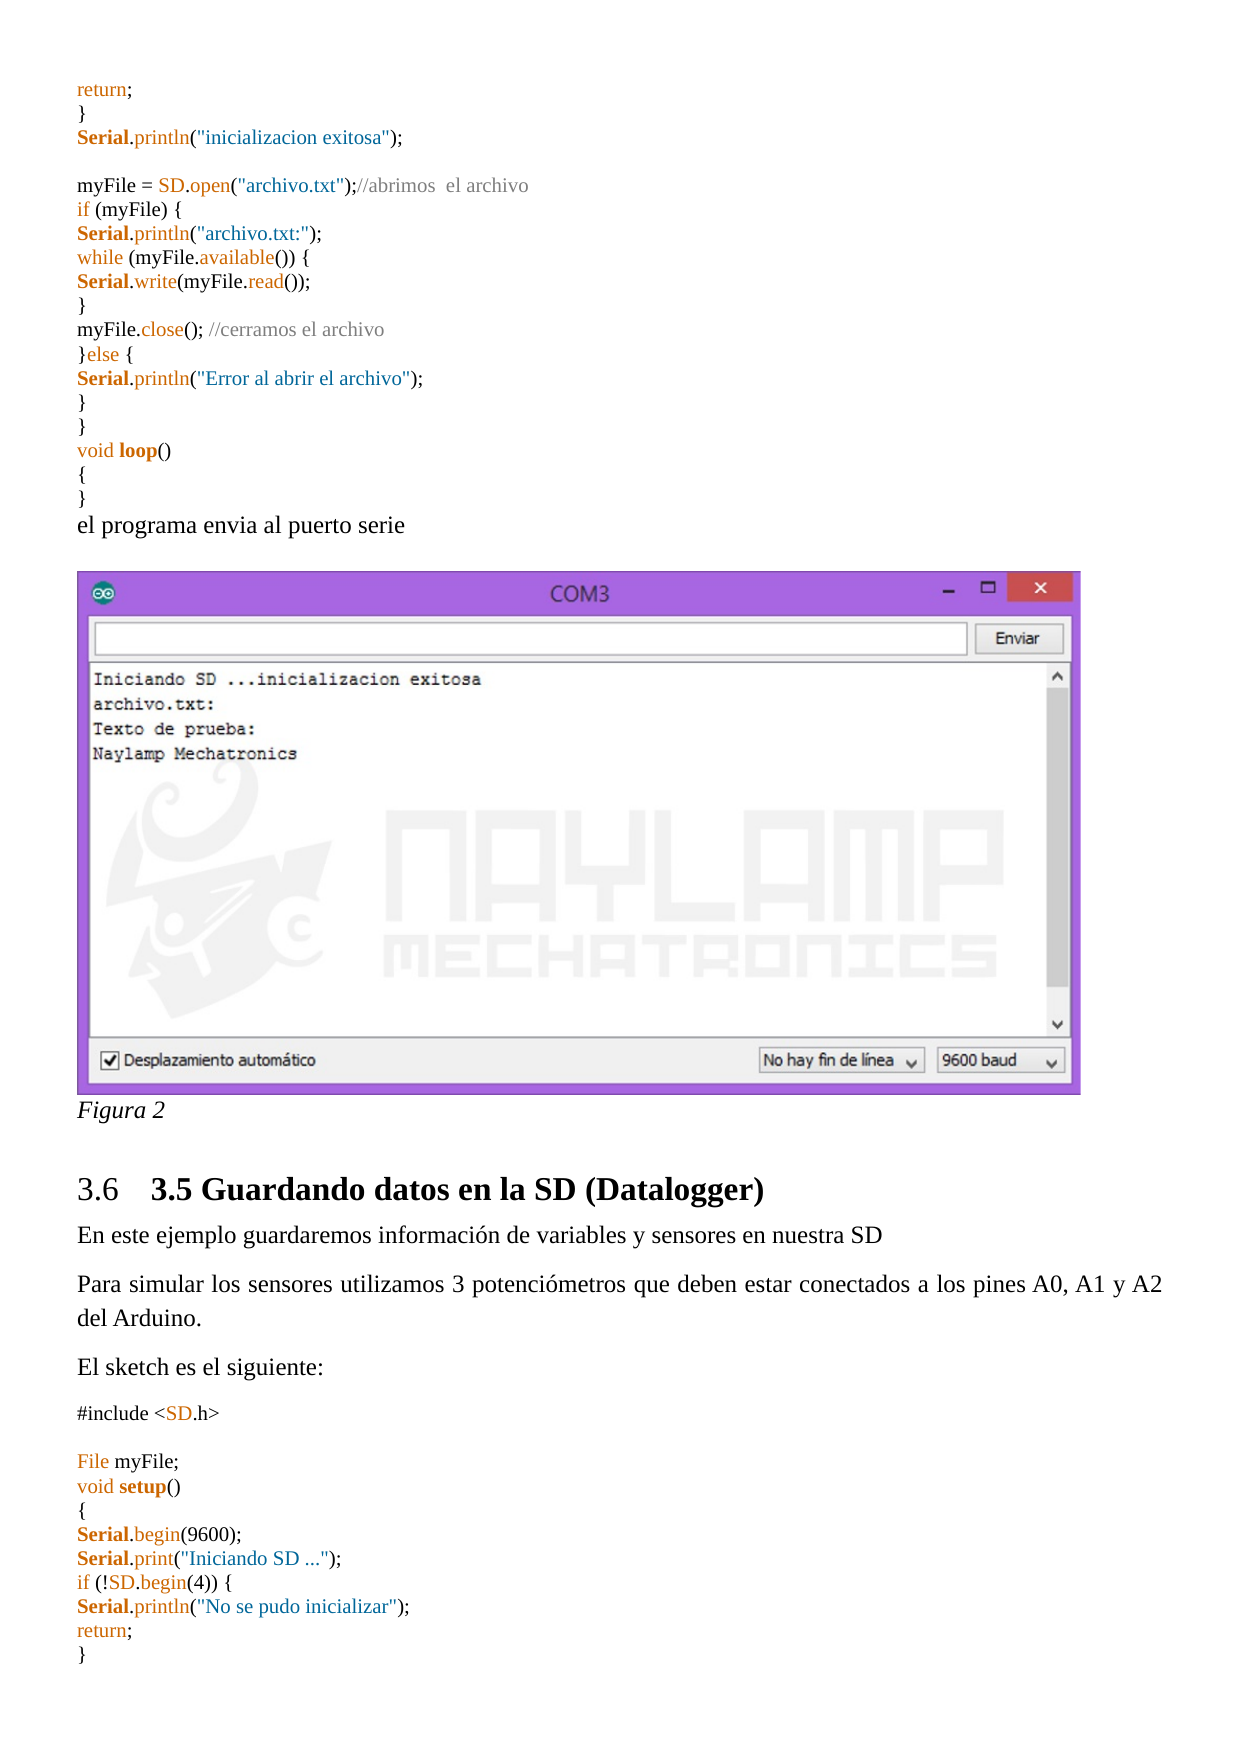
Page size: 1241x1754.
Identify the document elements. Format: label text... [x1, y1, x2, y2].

picture [206, 1602, 210, 1613]
text { [77, 462, 1163, 486]
text }else { [77, 341, 1163, 366]
text El sketch es el siguiente: [77, 1352, 1163, 1381]
text void loop() [77, 438, 1163, 462]
text #include <SD.h> [77, 1401, 1163, 1425]
picture [214, 230, 221, 238]
text { [77, 1498, 1163, 1522]
text Para simular los sensores utilizamos 3 potenciómetros que deben estar conectados a los pines A0, A1 y A2 del Arduino. [77, 1269, 1163, 1332]
text void setup() [77, 1473, 1163, 1498]
text } [77, 101, 1163, 125]
text el programa envia al puerto serie [77, 510, 1163, 539]
text if (!SD.begin(4)) { [77, 1570, 1163, 1594]
text Serial.println("inicializacion exitosa"); [77, 125, 1163, 149]
text Figura 2 [77, 1095, 1081, 1123]
text if (myFile) { [77, 197, 1163, 221]
text File myFile; [77, 1449, 1163, 1473]
picture [348, 375, 355, 383]
text Serial.begin(9600); [77, 1522, 1163, 1546]
text Serial.write(myFile.read()); [77, 269, 1163, 293]
text myFile = SD.open("archivo.txt");//abrimos el archivo [77, 173, 1163, 197]
text Serial.print("Iniciando SD ..."); [77, 1546, 1163, 1570]
subtitle 3.5 Guardando datos en la SD (Datalogger) [77, 1169, 1163, 1207]
text En este ejemplo guardaremos información de variables y sensores en nuestra SD [77, 1220, 1163, 1248]
picture [272, 178, 278, 190]
text return; [77, 77, 1163, 101]
picture [283, 371, 290, 385]
text Serial.println("Error al abrir el archivo"); [77, 366, 1163, 389]
text } [77, 414, 1163, 438]
text } [77, 293, 1163, 317]
text return; [77, 1618, 1163, 1642]
text } [77, 1642, 1163, 1666]
text } [77, 389, 1163, 414]
picture [76, 571, 1081, 1095]
text myFile.close(); //cerramos el archivo [77, 317, 1163, 341]
picture [381, 1603, 388, 1611]
text Serial.println("archivo.txt:"); [77, 221, 1163, 245]
text while (myFile.available()) { [77, 245, 1163, 269]
text Serial.println("No se pudo inicializar"); [77, 1594, 1163, 1618]
text } [77, 486, 1163, 510]
